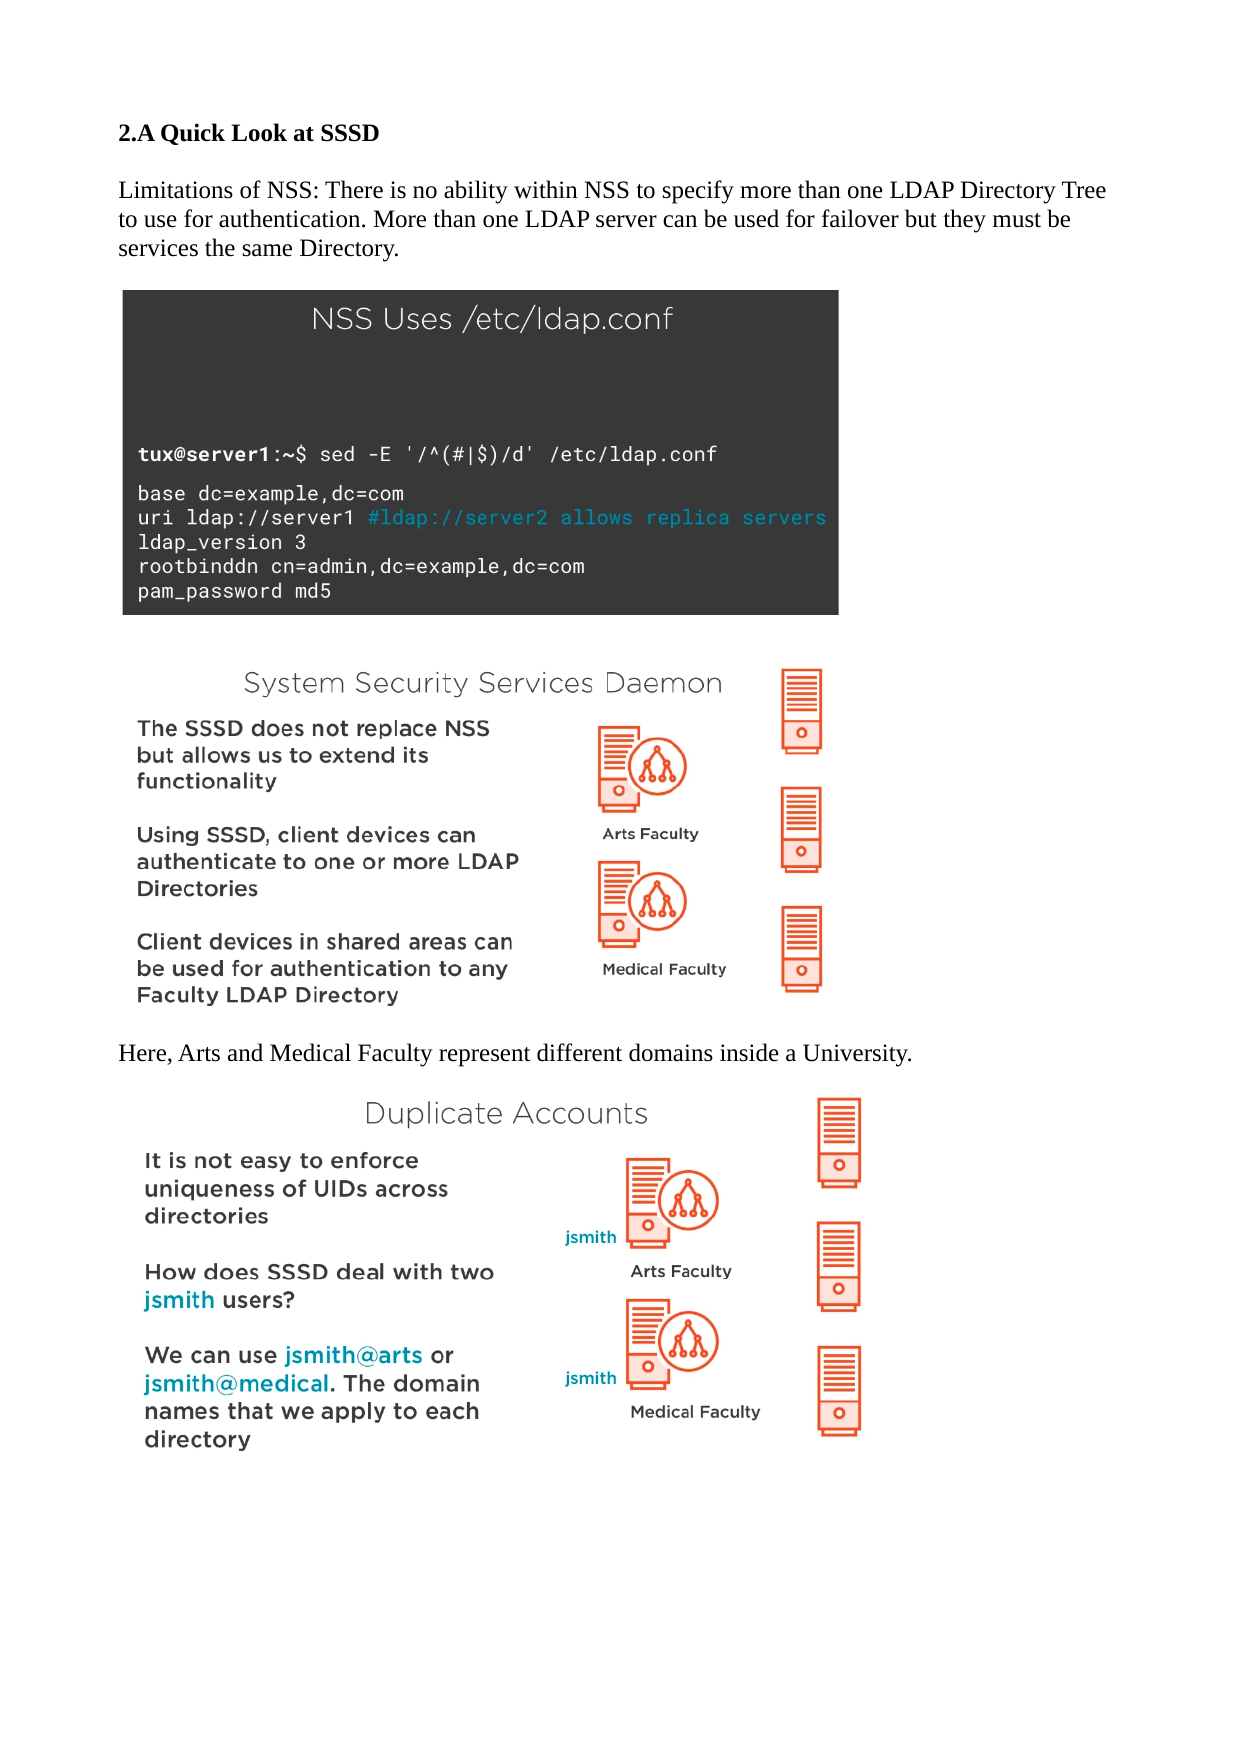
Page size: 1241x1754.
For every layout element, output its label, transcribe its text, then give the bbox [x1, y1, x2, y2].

text Here, Arts and Medical Faculty represent different domains inside a University. [118, 1038, 1122, 1067]
picture [121, 655, 835, 1016]
picture [134, 1095, 872, 1463]
text 2.A Quick Look at SSSD [118, 118, 1122, 147]
text Limitations of NSS: There is no ability within NSS to specify more than one LDAP Directory Tree to use for authentication. More than one LDAP server can be used for failover but they must be services the same Directory. [118, 176, 1122, 262]
picture [122, 290, 839, 615]
